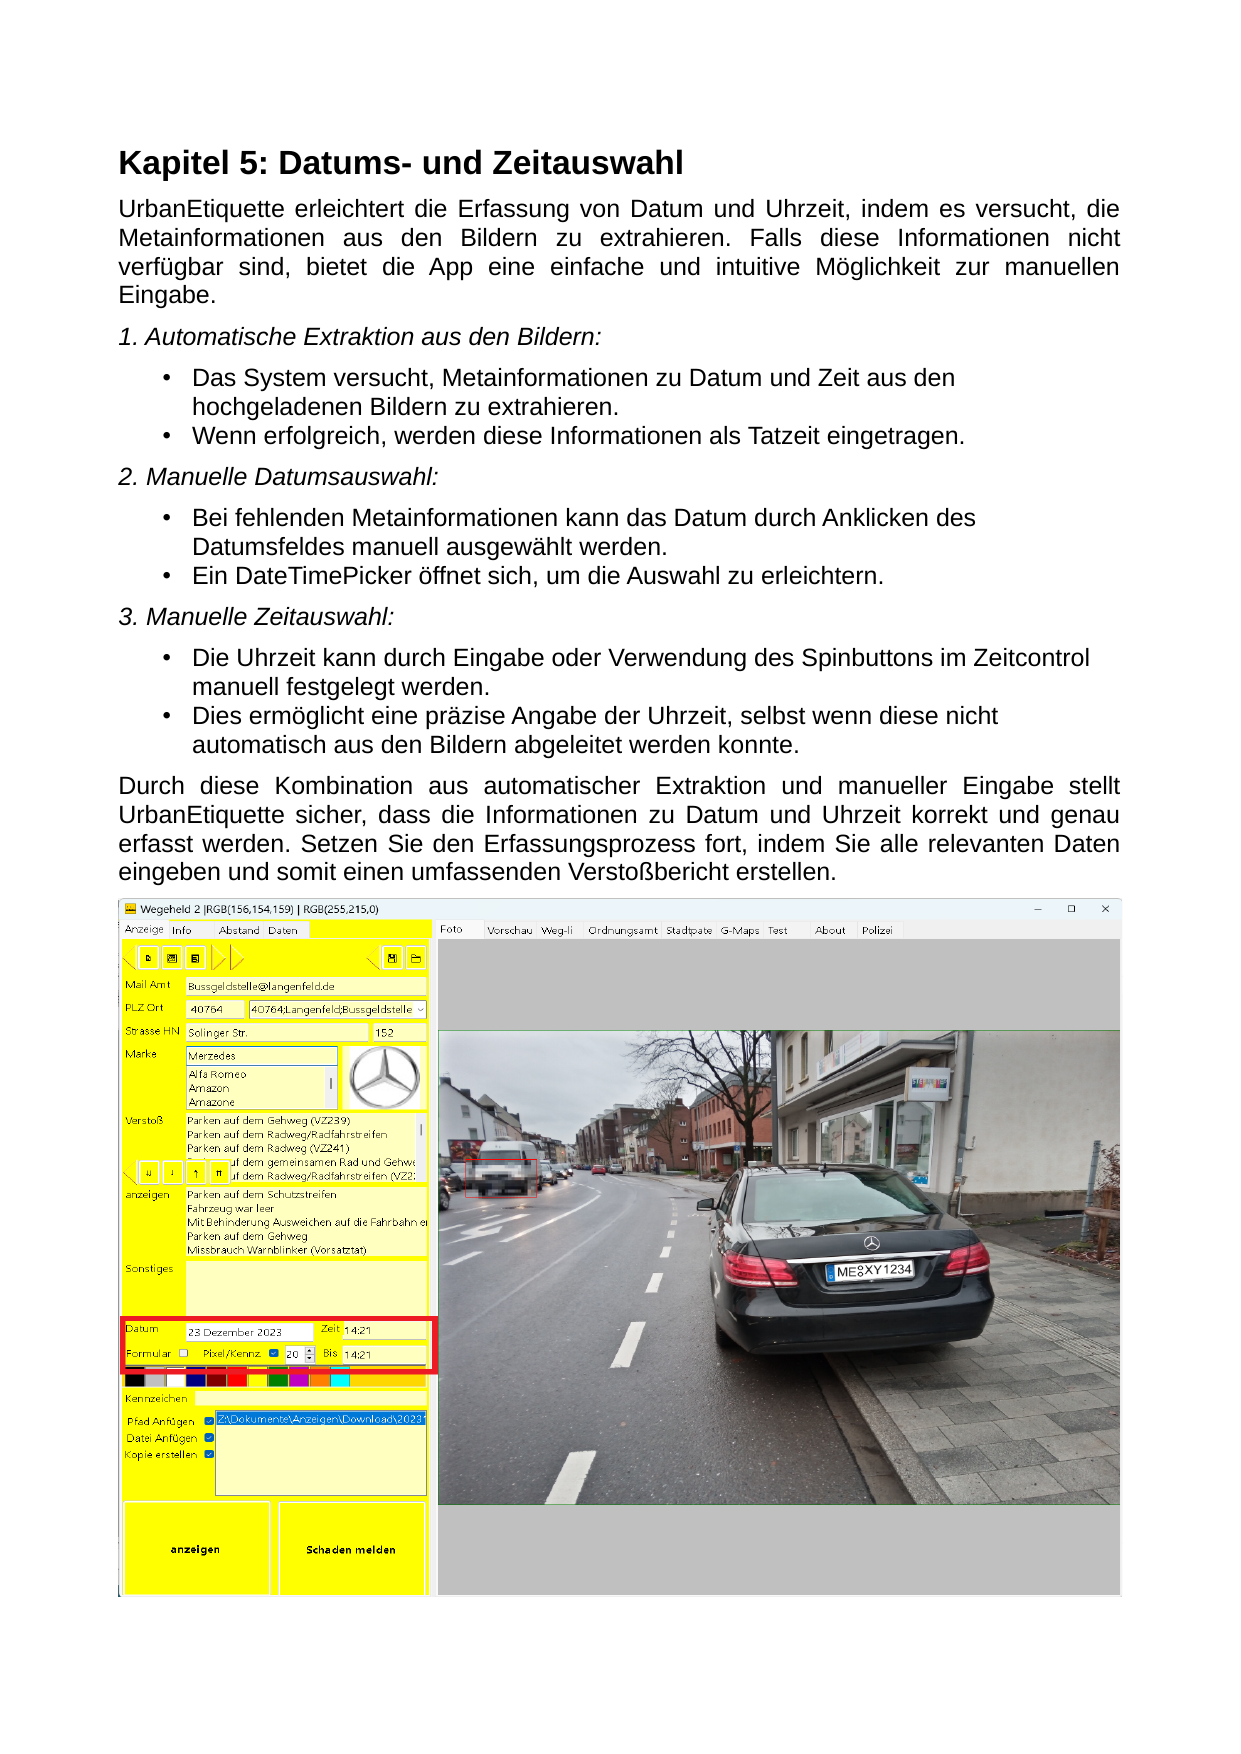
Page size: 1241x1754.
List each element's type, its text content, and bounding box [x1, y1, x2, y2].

text Durch diese Kombination aus automatischer Extraktion und manueller Eingabe stellt UrbanEtiquette sicher, dass die Informationen zu Datum und Uhrzeit korrekt und genau erfasst werden. Setzen Sie den Erfassungsprozess fort, indem Sie alle relevanten Daten eingeben und somit einen umfassenden Verstoßbericht erstellen. [118, 771, 1122, 886]
list Bei fehlenden Metainformationen kann das Datum durch Anklicken des Datumsfeldes manuell ausgewählt werden. [162, 503, 1122, 561]
list Wenn erfolgreich, werden diese Informationen als Tatzeit eingetragen. [162, 421, 1122, 449]
text 2. Manuelle Datumsauswahl: [118, 462, 1122, 491]
list Ein DateTimePicker öffnet sich, um die Auswahl zu erleichtern. [162, 561, 1122, 590]
list Die Uhrzeit kann durch Eingabe oder Verwendung des Spinbuttons im Zeitcontrol manuell festgelegt werden. [162, 643, 1122, 701]
text UrbanEtiquette erleichtert die Erfassung von Datum und Uhrzeit, indem es versucht, die Metainformationen aus den Bildern zu extrahieren. Falls diese Informationen nicht verfügbar sind, bietet die App eine einfache und intuitive Möglichkeit zur manuellen Eingabe. [118, 194, 1122, 309]
subtitle Kapitel 5: Datums- und Zeitauswahl [118, 143, 1122, 182]
text 1. Automatische Extraktion aus den Bildern: [118, 322, 1122, 351]
list Dies ermöglicht eine präzise Angabe der Uhrzeit, selbst wenn diese nicht automatisch aus den Bildern abgeleitet werden konnte. [162, 701, 1122, 759]
list Das System versucht, Metainformationen zu Datum und Zeit aus den hochgeladenen Bildern zu extrahieren. [162, 363, 1122, 421]
text 3. Manuelle Zeitauswahl: [118, 602, 1122, 631]
